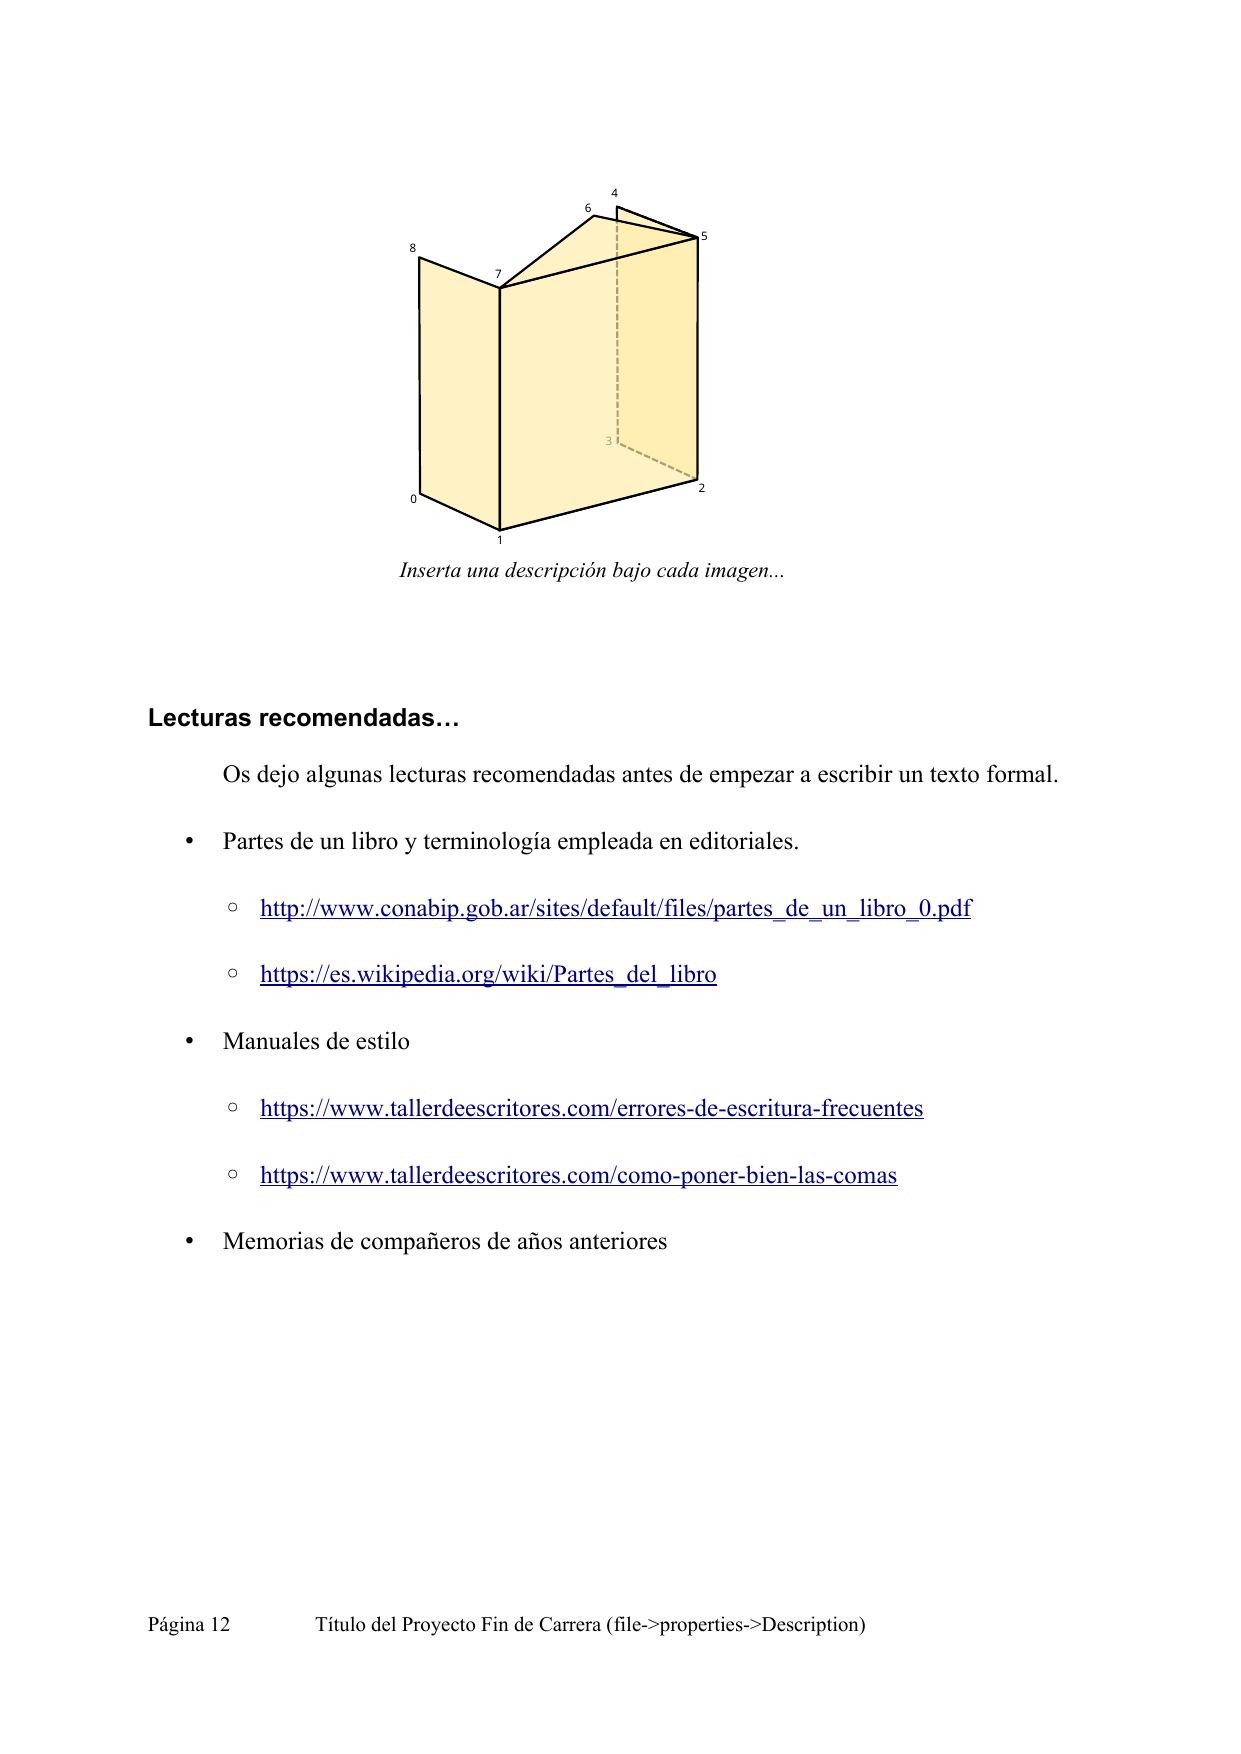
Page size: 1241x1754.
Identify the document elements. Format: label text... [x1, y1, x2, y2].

text Os dejo algunas lecturas recomendadas antes de empezar a escribir un texto formal. [148, 759, 1063, 788]
list https://www.tallerdeescritores.com/como-poner-bien-las-comas [223, 1160, 1063, 1188]
list Partes de un libro y terminología empleada en editoriales. [185, 826, 1063, 854]
subtitle Lecturas recomendadas… [148, 703, 1063, 732]
list https://es.wikipedia.org/wiki/Partes_del_libro [223, 959, 1063, 988]
list Manuales de estilo [185, 1026, 1063, 1055]
text Inserta una descripción bajo cada imagen... [399, 189, 811, 582]
list http://www.conabip.gob.ar/sites/default/files/partes_de_un_libro_0.pdf [223, 893, 1063, 921]
list https://www.tallerdeescritores.com/errores-de-escritura-frecuentes [223, 1093, 1063, 1122]
list Memorias de compañeros de años anteriores [185, 1226, 1063, 1255]
